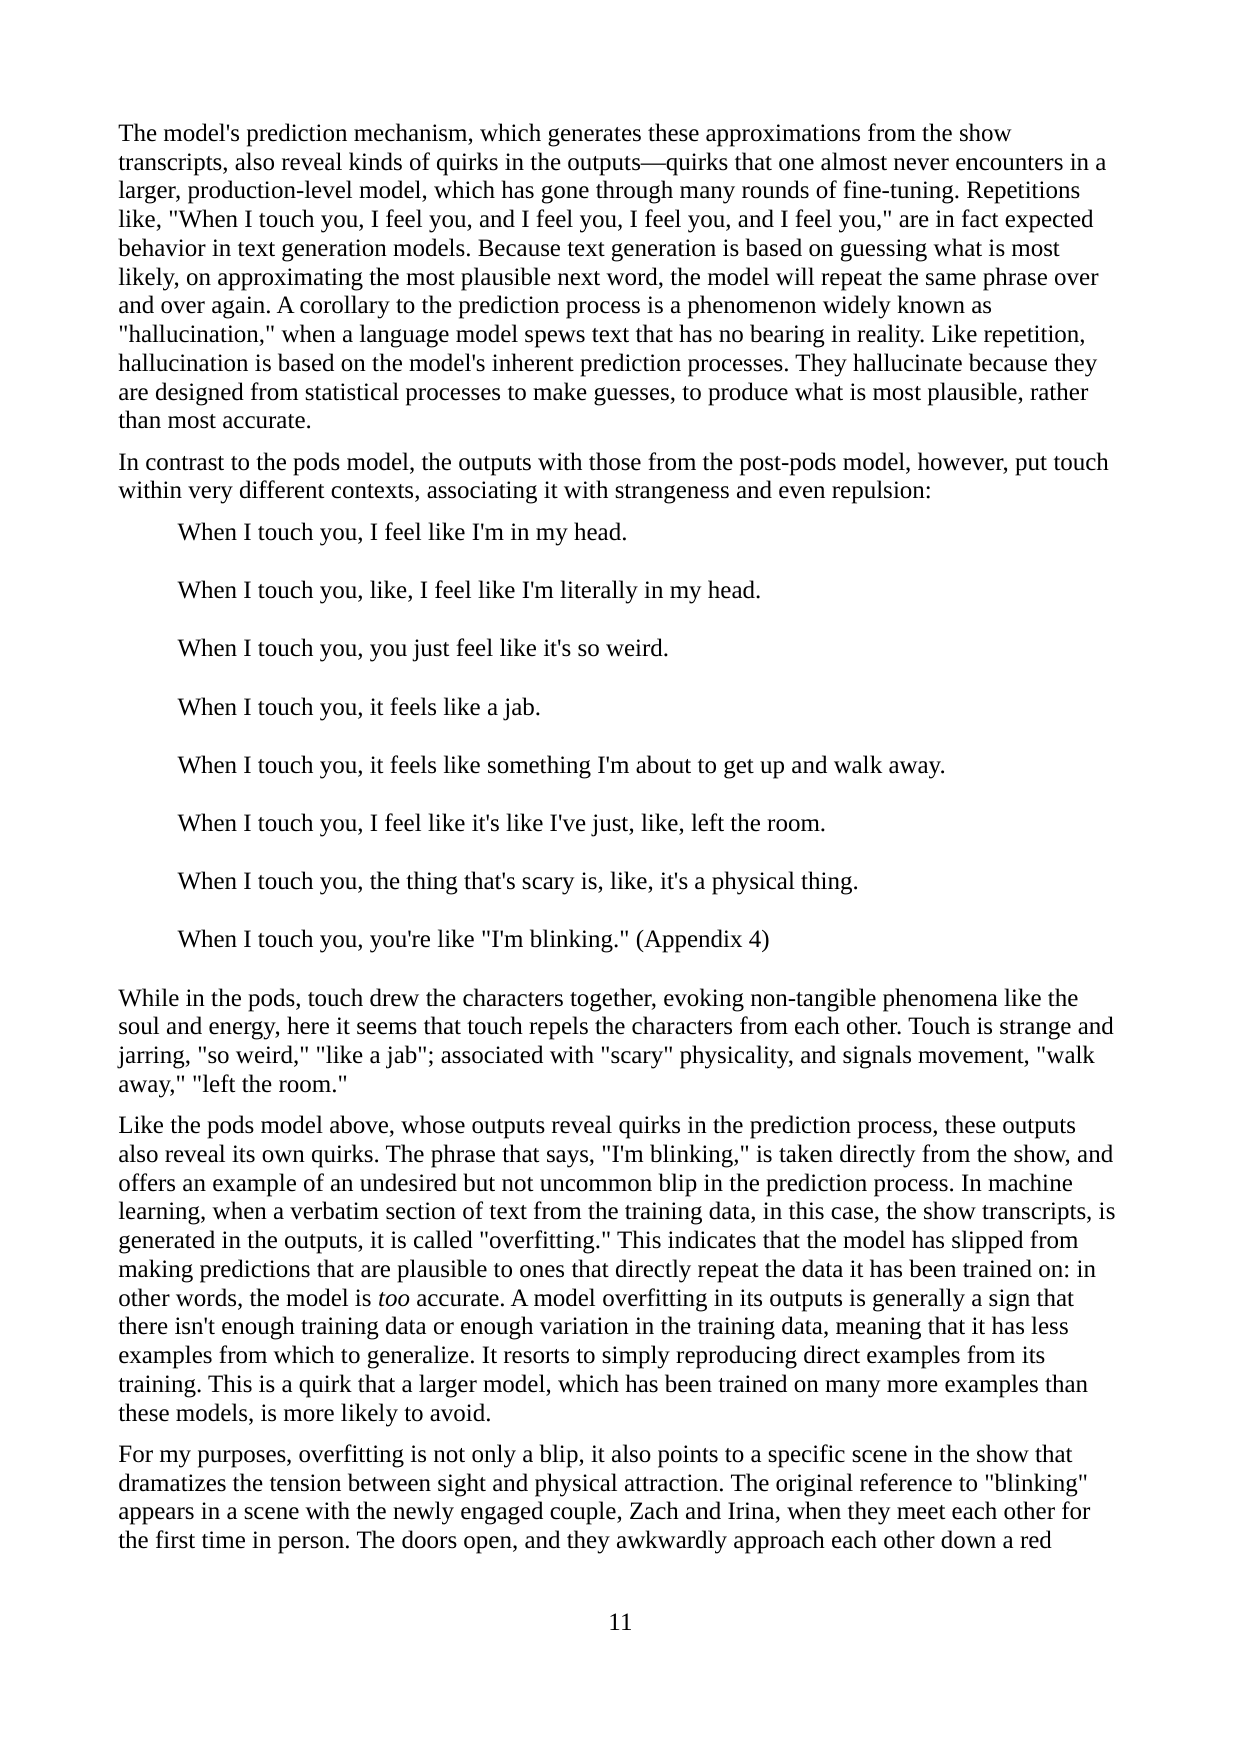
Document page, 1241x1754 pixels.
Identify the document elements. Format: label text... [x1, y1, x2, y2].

text When I touch you, it feels like something I'm about to get up and walk away. [177, 750, 1063, 778]
text In contrast to the pods model, the outputs with those from the post-pods model, however, put touch within very different contexts, associating it with strangeness and even repulsion: [118, 447, 1122, 504]
text The model's prediction mechanism, which generates these approximations from the show transcripts, also reveal kinds of quirks in the outputs—quirks that one almost never encounters in a larger, production-level model, which has gone through many rounds of fine-tuning. Repetitions like, "When I touch you, I feel you, and I feel you, I feel you, and I feel you," are in fact expected behavior in text generation models. Because text generation is based on guessing what is most likely, on approximating the most plausible next word, the model will repeat the same phrase over and over again. A corollary to the prediction process is a phenomenon widely known as "hallucination," when a language model spews text that has no bearing in reality. Like repetition, hallucination is based on the model's inherent prediction processes. They hallucinate because they are designed from statistical processes to make guesses, to produce what is most plausible, rather than most accurate. [118, 118, 1122, 434]
text When I touch you, the thing that's scary is, like, it's a physical thing. [177, 866, 1063, 895]
text Like the pods model above, whose outputs reveal quirks in the prediction process, these outputs also reveal its own quirks. The phrase that says, "I'm blinking," is taken directly from the show, and offers an example of an undesired but not uncommon blip in the prediction process. In machine learning, when a verbatim section of text from the training data, in this case, the show transcripts, is generated in the outputs, it is called "overfitting." This indicates that the model has slipped from making predictions that are plausible to ones that directly repeat the data it has been trained on: in other words, the model is too accurate. A model overfitting in its outputs is generally a sign that there isn't enough training data or enough variation in the training data, meaning that it has less examples from which to generalize. It resorts to simply reproducing direct examples from its training. This is a quirk that a larger model, which has been trained on many more examples than these models, is more likely to avoid. [118, 1110, 1122, 1426]
text When I touch you, it feels like a jab. [177, 692, 1063, 720]
text When I touch you, I feel like it's like I've just, like, left the room. [177, 808, 1063, 837]
text When I touch you, like, I feel like I'm literally in my head. [177, 575, 1063, 604]
text When I touch you, you're like "I'm blinking." (Appendix 4) [177, 924, 1063, 953]
text For my purposes, overfitting is not only a blip, it also points to a specific scene in the show that dramatizes the tension between sight and physical attraction. The original reference to "blinking" appears in a scene with the newly engaged couple, Zach and Irina, when they meet each other for the first time in person. The doors open, and they awkwardly approach each other down a red [118, 1439, 1122, 1554]
text When I touch you, I feel like I'm in my head. [177, 517, 1063, 546]
text While in the pods, touch drew the characters together, evoking non-tangible phenomena like the soul and energy, here it seems that touch repels the characters from each other. Touch is strange and jarring, "so weird," "like a jab"; associated with "scary" physicality, and signals movement, "walk away," "left the room." [118, 983, 1122, 1098]
text When I touch you, you just feel like it's so weird. [177, 633, 1063, 662]
